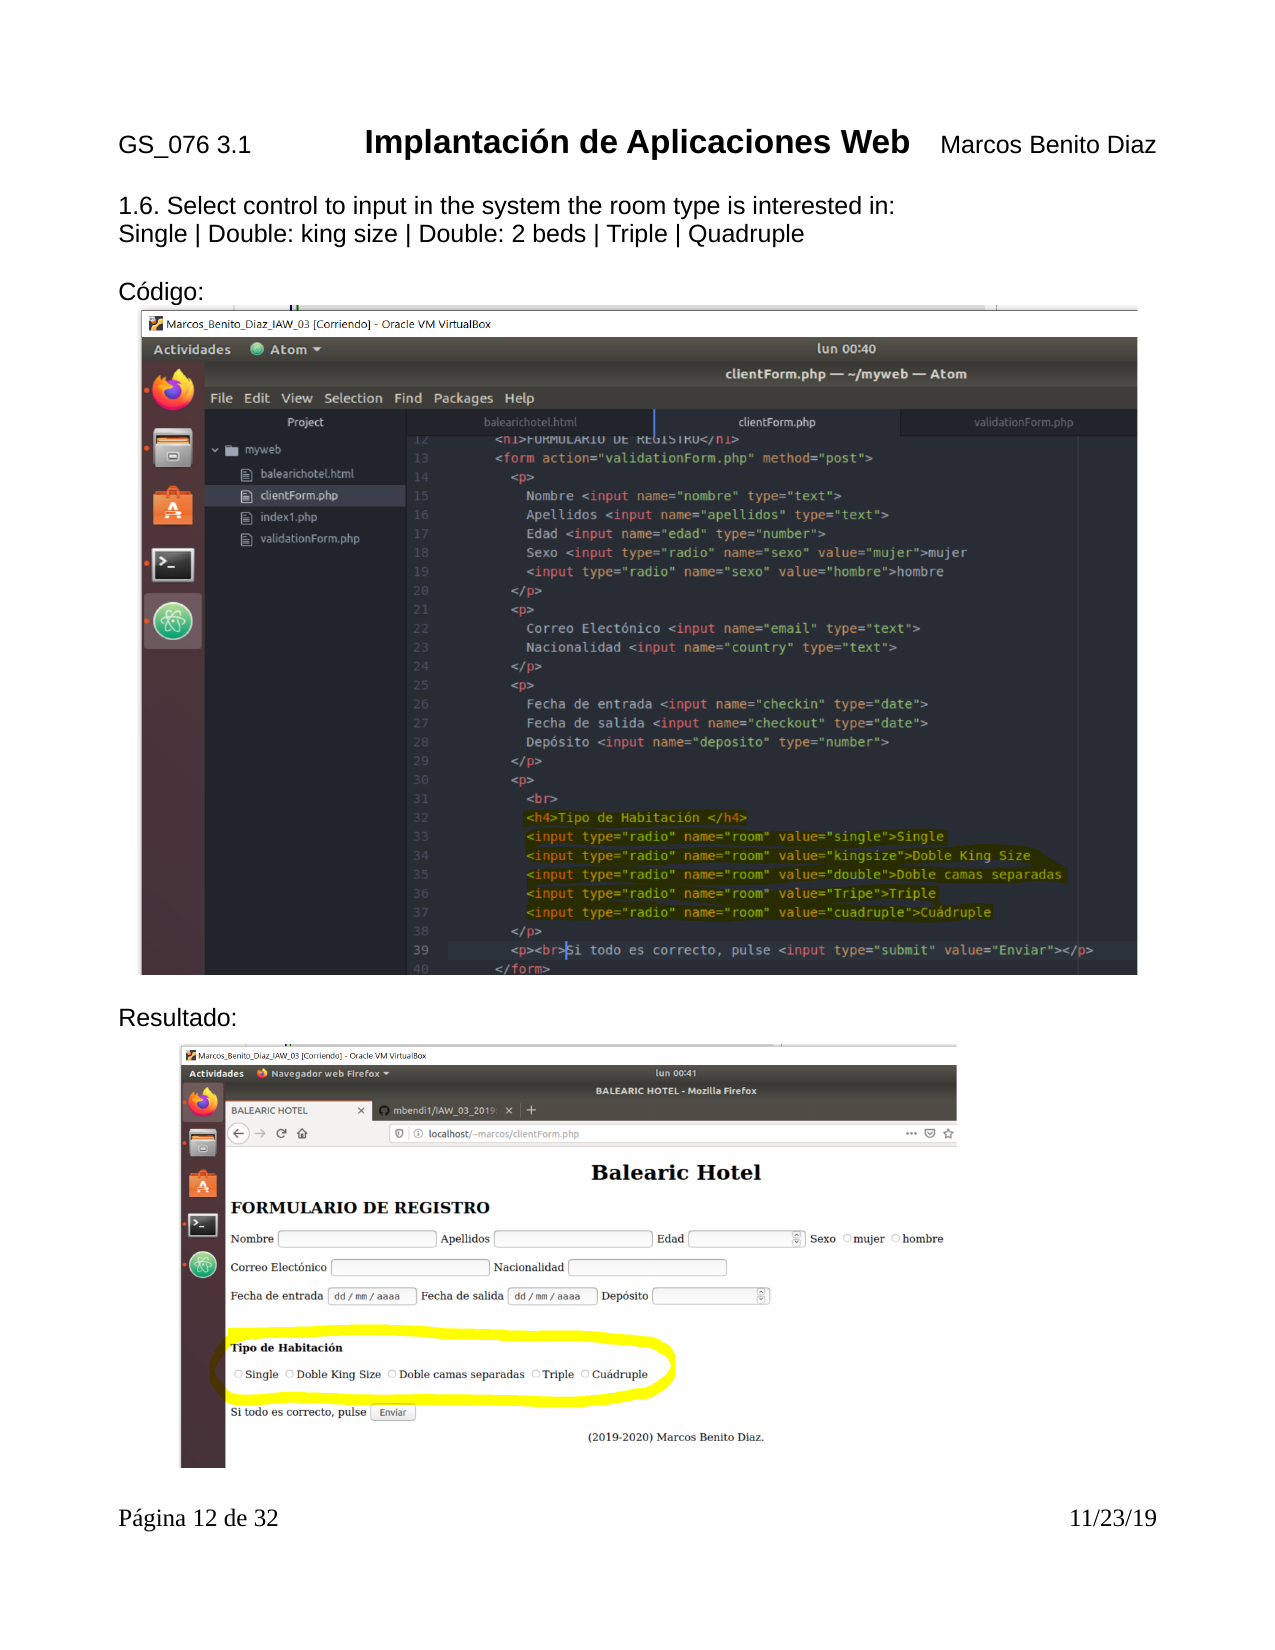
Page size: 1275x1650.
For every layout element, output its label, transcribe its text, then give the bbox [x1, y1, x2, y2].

text Código: [118, 277, 1157, 306]
text 1.6. Select control to input in the system the room type is interested in: [118, 191, 1157, 219]
text Single | Double: king size | Double: 2 beds | Triple | Quadruple [118, 219, 1157, 248]
picture [137, 305, 1138, 975]
text Resultado: [118, 1003, 1157, 1032]
picture [179, 1044, 957, 1468]
